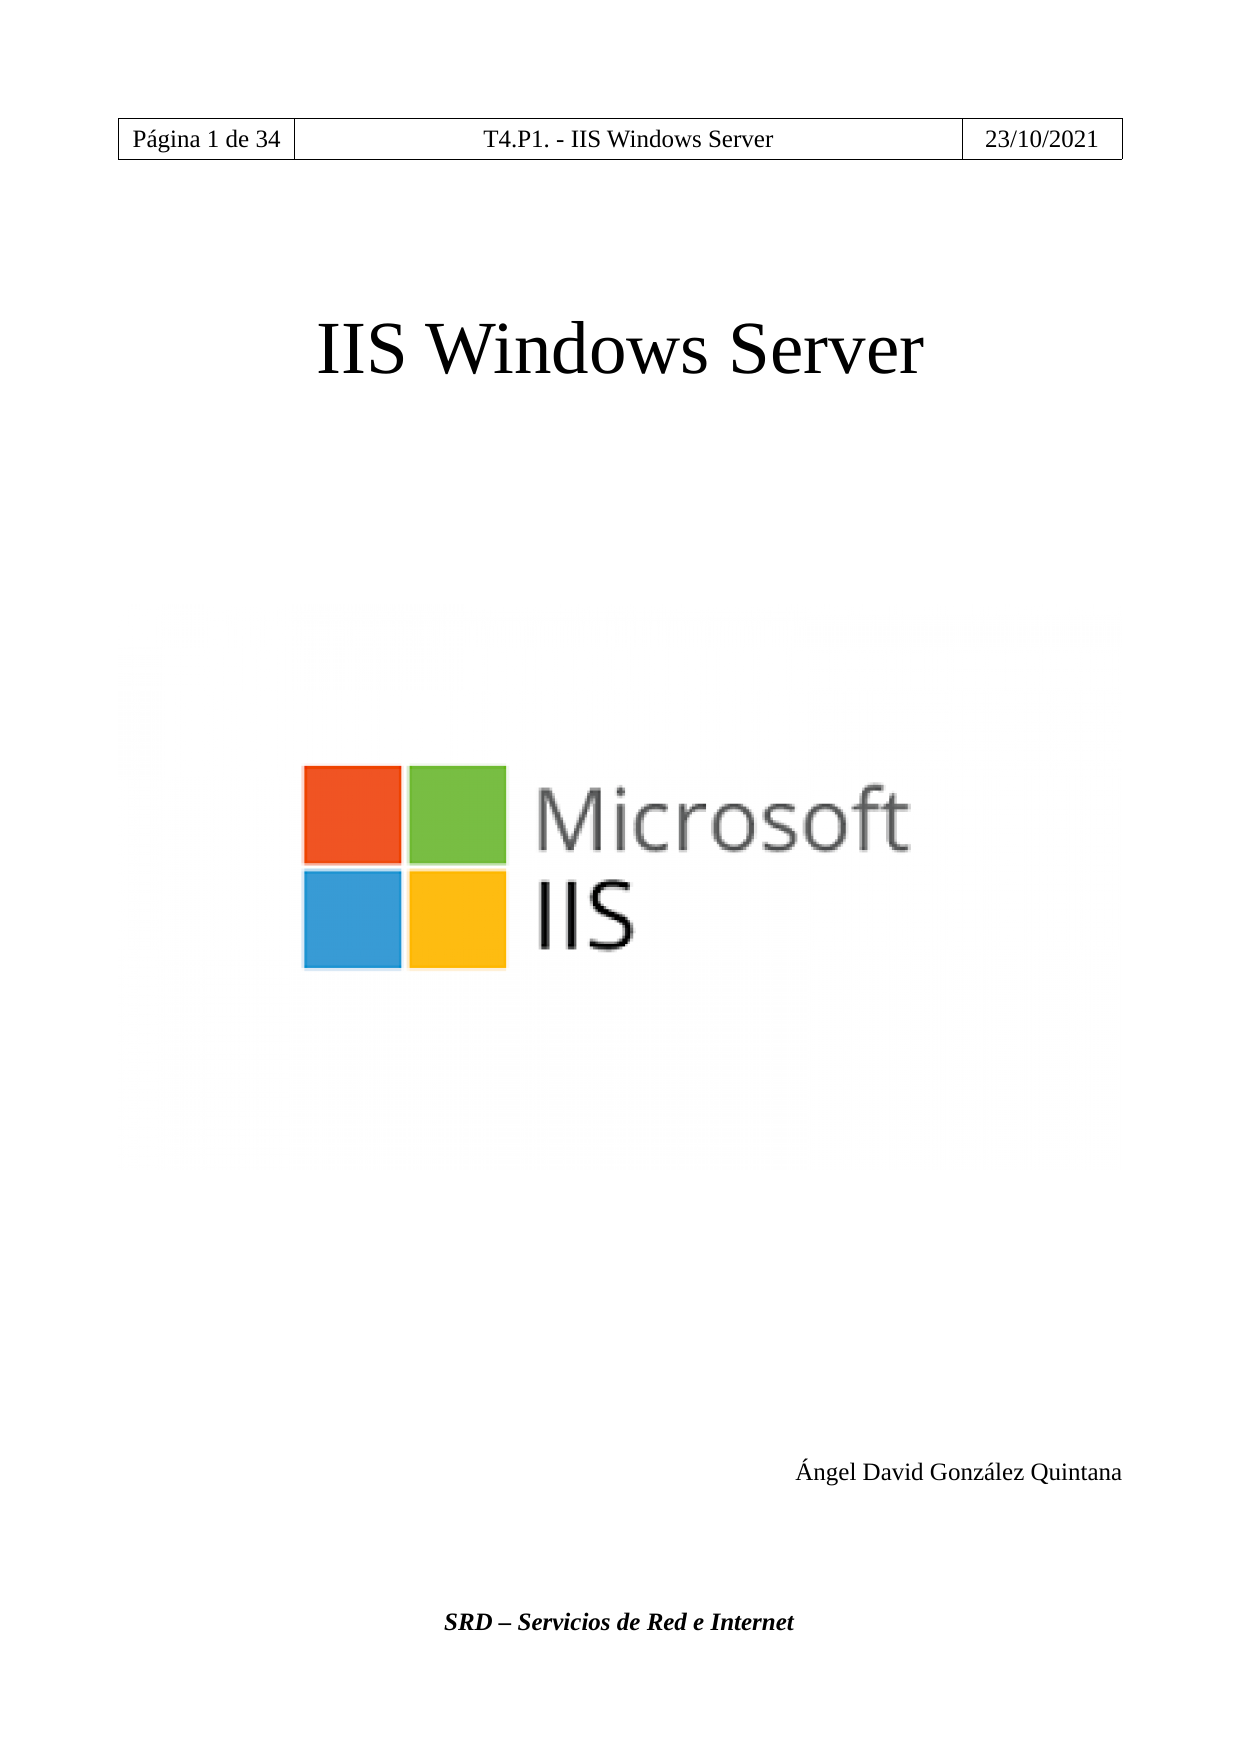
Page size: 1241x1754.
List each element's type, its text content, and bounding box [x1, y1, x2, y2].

picture [118, 604, 1123, 1170]
text Ángel David González Quintana [118, 1457, 1122, 1486]
text IIS Windows Server [118, 303, 1122, 389]
